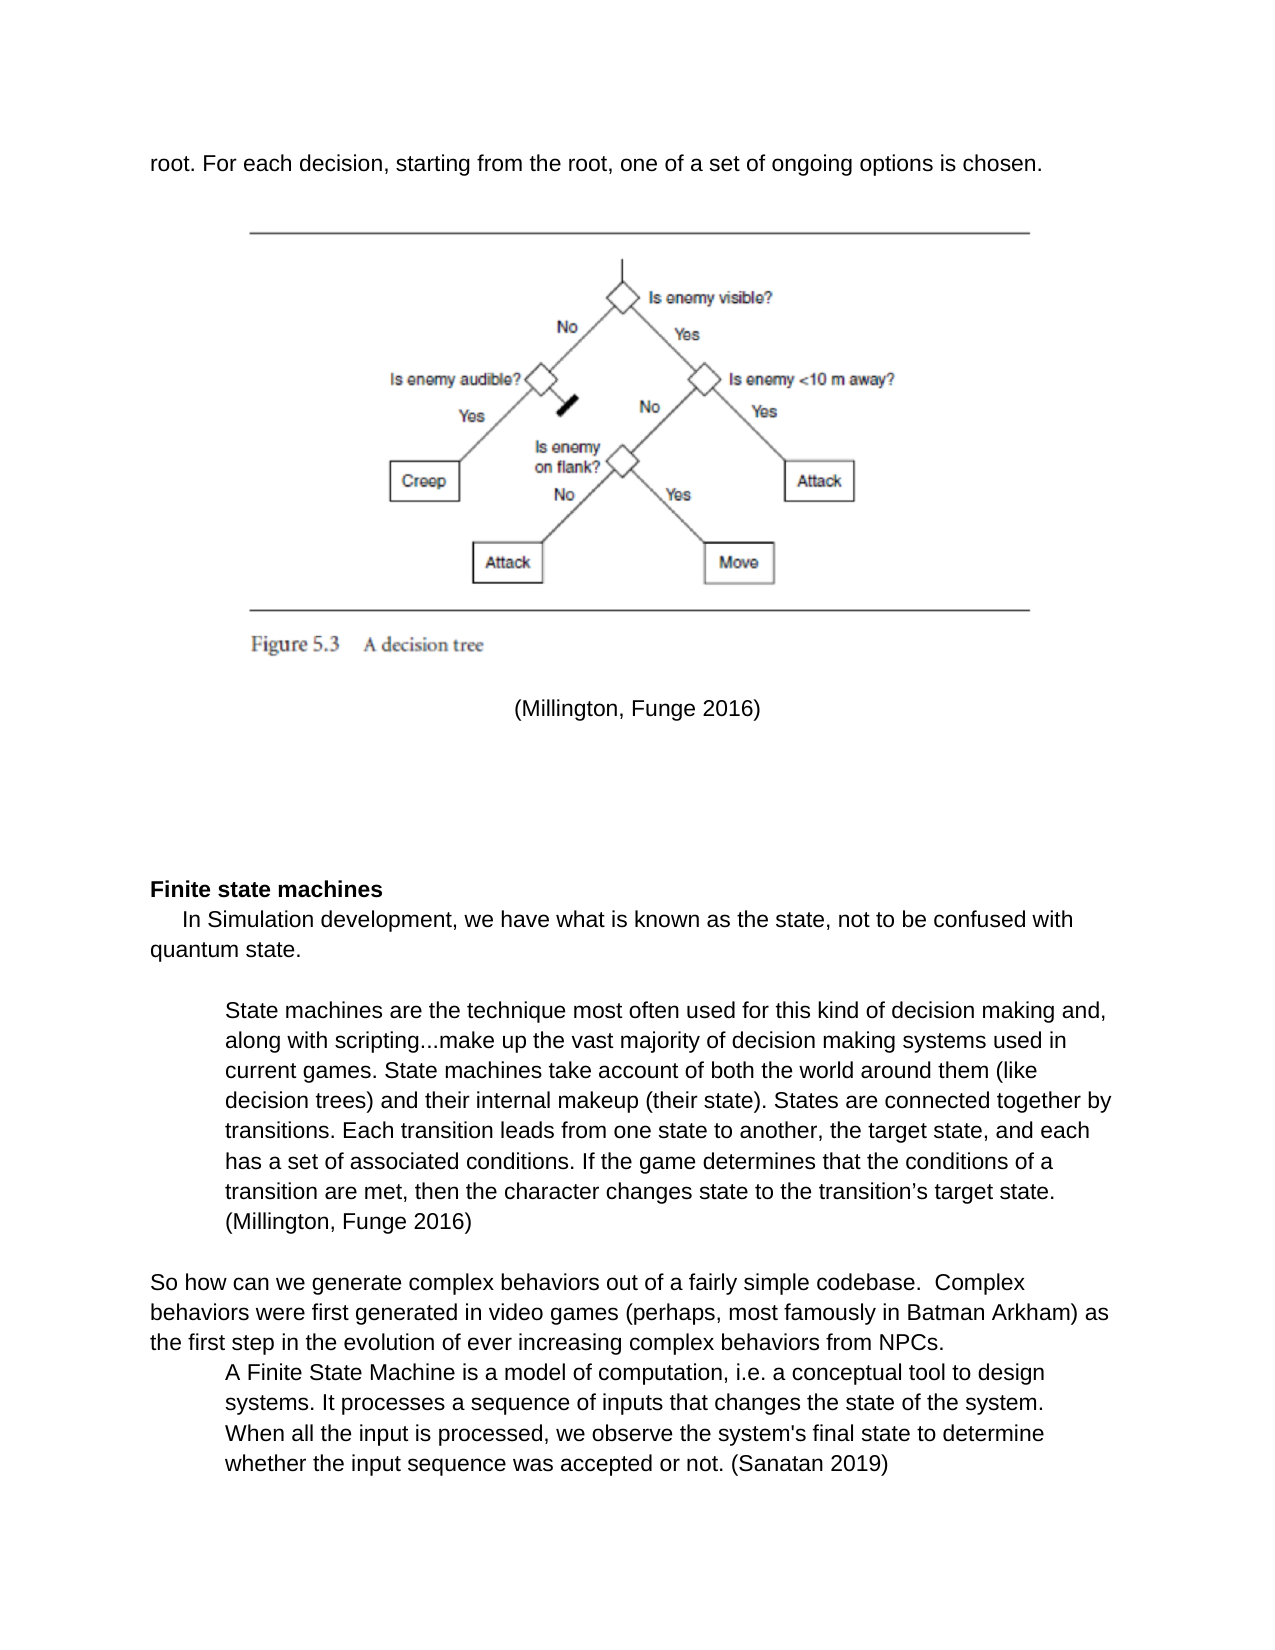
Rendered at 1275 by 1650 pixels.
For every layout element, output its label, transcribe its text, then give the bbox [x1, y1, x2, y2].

text (Millington, Funge 2016) [150, 694, 1125, 721]
text A Finite State Machine is a model of computation, i.e. a conceptual tool to design systems. It processes a sequence of inputs that changes the state of the system. When all the input is processed, we observe the system's final state to determine whether the input sequence was accepted or not. (Sanatan 2019) [225, 1359, 1125, 1476]
text Finite state machines [150, 876, 1125, 902]
text In Simulation development, we have what is known as the state, not to be confused with quantum state. [150, 906, 1125, 962]
text root. For each decision, starting from the root, one of a set of ongoing options is chosen. [150, 150, 1125, 180]
picture [150, 180, 1125, 691]
text So how can we generate complex behaviors out of a fairly simple codebase. Complex behaviors were first generated in video games (perhaps, most famously in Batman Arkham) as the first step in the evolution of ever increasing complex behaviors from NPCs. [150, 1268, 1125, 1355]
text State machines are the technique most often used for this kind of decision making and, along with scripting...make up the vast majority of decision making systems used in current games. State machines take account of both the world around them (like decision trees) and their internal makeup (their state). States are connected together by transitions. Each transition leads from one state to another, the target state, and each has a set of associated conditions. If the game determines that the conditions of a transition are met, then the character changes state to the transition’s target state. (Millington, Funge 2016) [225, 966, 1125, 1234]
